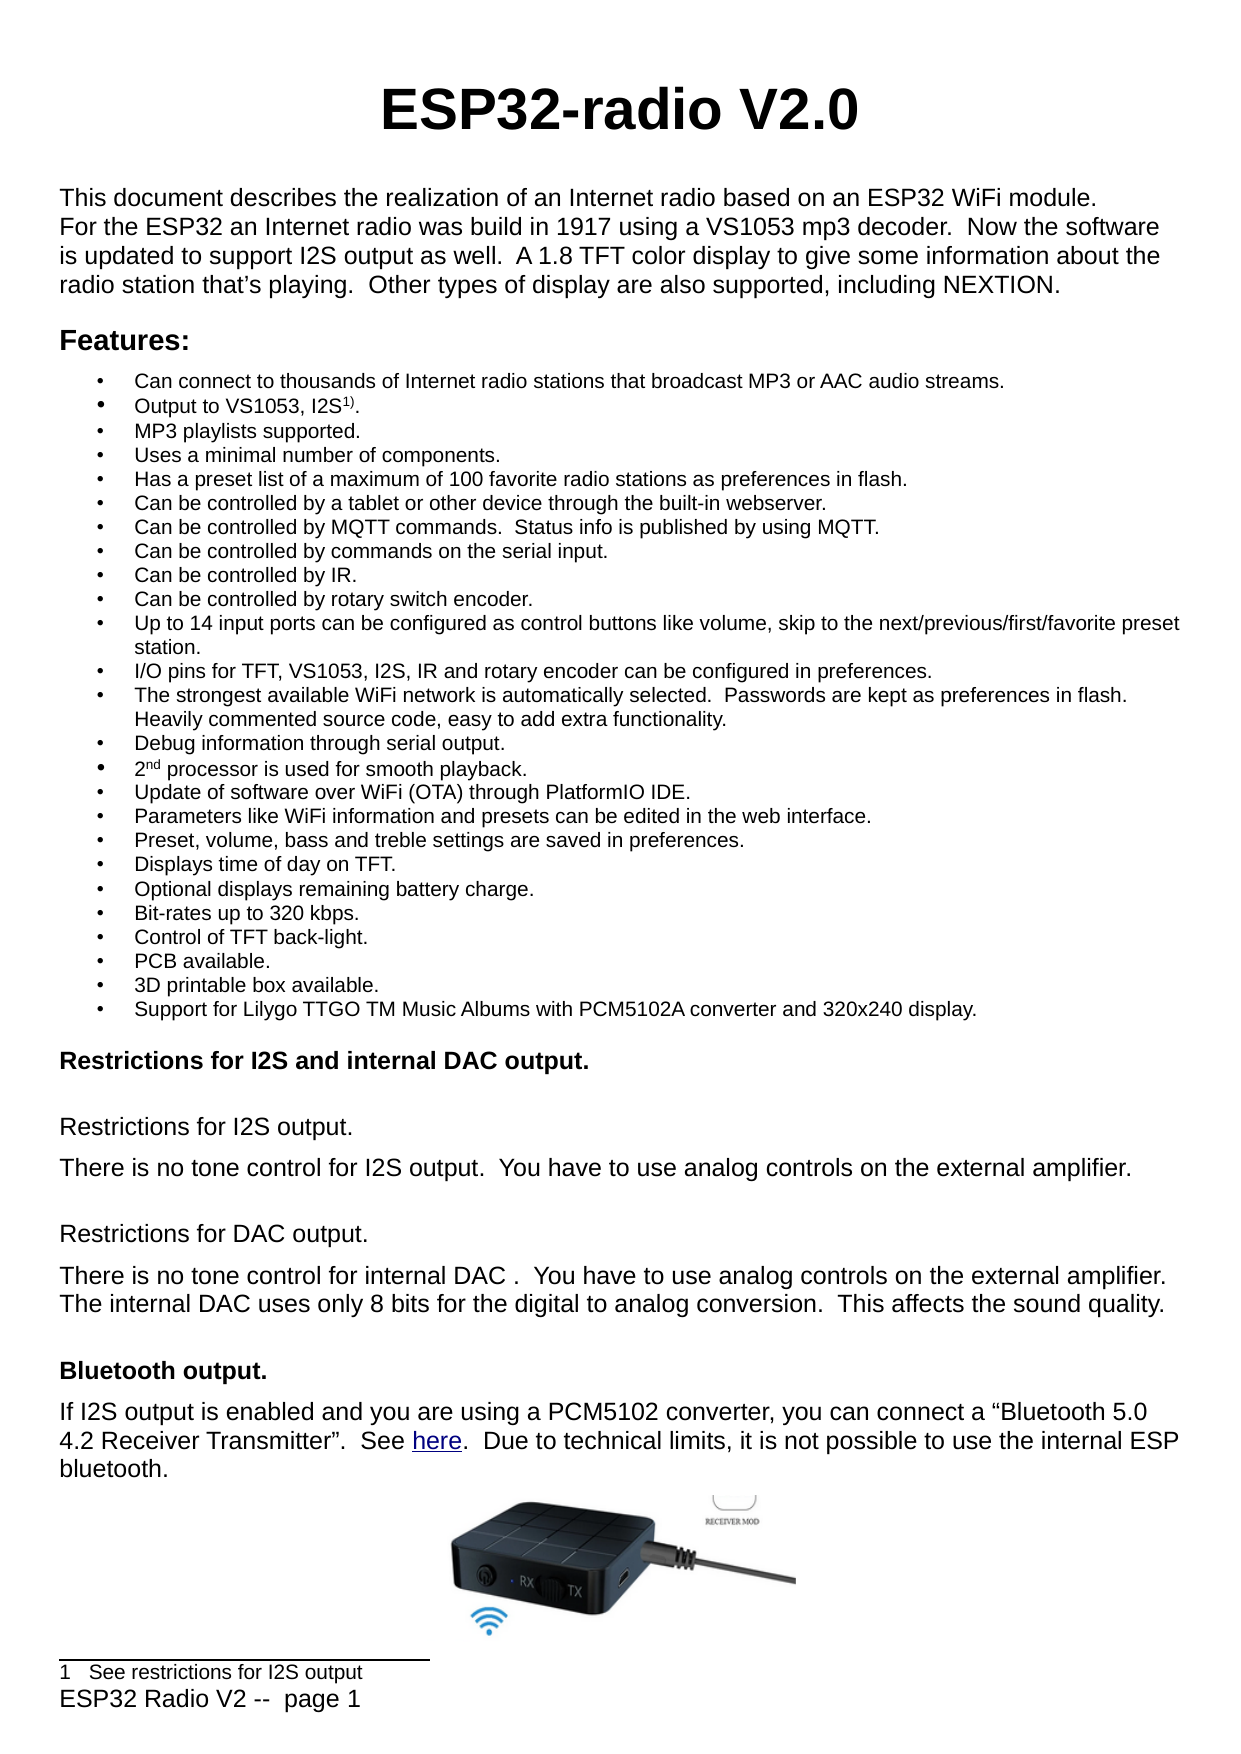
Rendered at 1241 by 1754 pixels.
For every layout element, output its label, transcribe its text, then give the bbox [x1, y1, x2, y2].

text If I2S output is enabled and you are using a PCM5102 converter, you can connect a “Bluetooth 5.0 4.2 Receiver Transmitter”. See here. Due to technical limits, it is not possible to use the internal ESP bluetooth. [59, 1397, 1181, 1483]
list Output to VS1053, I2S). [97, 393, 1181, 418]
list Bit-rates up to 320 kbps. [97, 900, 1181, 924]
list MP3 playlists supported. [97, 418, 1181, 442]
list See restrictions for I2S output [59, 1660, 1181, 1684]
subtitle Features: [59, 323, 1181, 357]
list PCB available. [97, 948, 1181, 973]
text There is no tone control for I2S output. You have to use analog controls on the external amplifier. [59, 1153, 1181, 1182]
subtitle Restrictions for I2S output. [59, 1112, 1181, 1141]
list Control of TFT back-light. [97, 924, 1181, 948]
list Can connect to thousands of Internet radio stations that broadcast MP3 or AAC audio streams. [97, 369, 1181, 393]
list Up to 14 input ports can be configured as control buttons like volume, skip to the next/previous/first/favorite preset station. [97, 611, 1181, 659]
subtitle Restrictions for I2S and internal DAC output. [59, 1046, 1181, 1074]
list I/O pins for TFT, VS1053, I2S, IR and rotary encoder can be configured in preferences. [97, 659, 1181, 683]
subtitle Bluetooth output. [59, 1356, 1181, 1384]
list Displays time of day on TFT. [97, 852, 1181, 876]
list Can be controlled by IR. [97, 563, 1181, 587]
list Can be controlled by MQTT commands. Status info is published by using MQTT. [97, 515, 1181, 539]
list The strongest available WiFi network is automatically selected. Passwords are kept as preferences in flash. Heavily commented source code, easy to add extra functionality. [97, 683, 1181, 731]
subtitle Restrictions for DAC output. [59, 1219, 1181, 1248]
list Support for Lilygo TTGO TM Music Albums with PCM5102A converter and 320x240 display. [97, 997, 1181, 1021]
text ESP32-radio V2.0 [59, 75, 1181, 142]
list Parameters like WiFi information and presets can be edited in the web interface. [97, 804, 1181, 828]
text There is no tone control for internal DAC . You have to use analog controls on the external amplifier. The internal DAC uses only 8 bits for the digital to analog conversion. This affects the sound quality. [59, 1261, 1181, 1318]
list Debug information through serial output. [97, 731, 1181, 755]
list Can be controlled by a tablet or other device through the built-in webserver. [97, 491, 1181, 515]
list 3D printable box available. [97, 973, 1181, 997]
list Preset, volume, bass and treble settings are saved in preferences. [97, 828, 1181, 852]
list Optional displays remaining battery charge. [97, 876, 1181, 900]
list Has a preset list of a maximum of 100 favorite radio stations as preferences in flash. [97, 467, 1181, 491]
list Uses a minimal number of components. [97, 442, 1181, 467]
list Update of software over WiFi (OTA) through PlatformIO IDE. [97, 780, 1181, 804]
list Can be controlled by rotary switch encoder. [97, 587, 1181, 611]
text This document describes the realization of an Internet radio based on an ESP32 WiFi module. For the ESP32 an Internet radio was build in 1917 using a VS1053 mp3 decoder. Now the software is updated to support I2S output as well. A 1.8 TFT color display to give some information about the radio station that’s playing. Other types of display are also supported, including NEXTION. [59, 183, 1181, 298]
list Can be controlled by commands on the serial input. [97, 539, 1181, 563]
list 2nd processor is used for smooth playback. [97, 755, 1181, 780]
